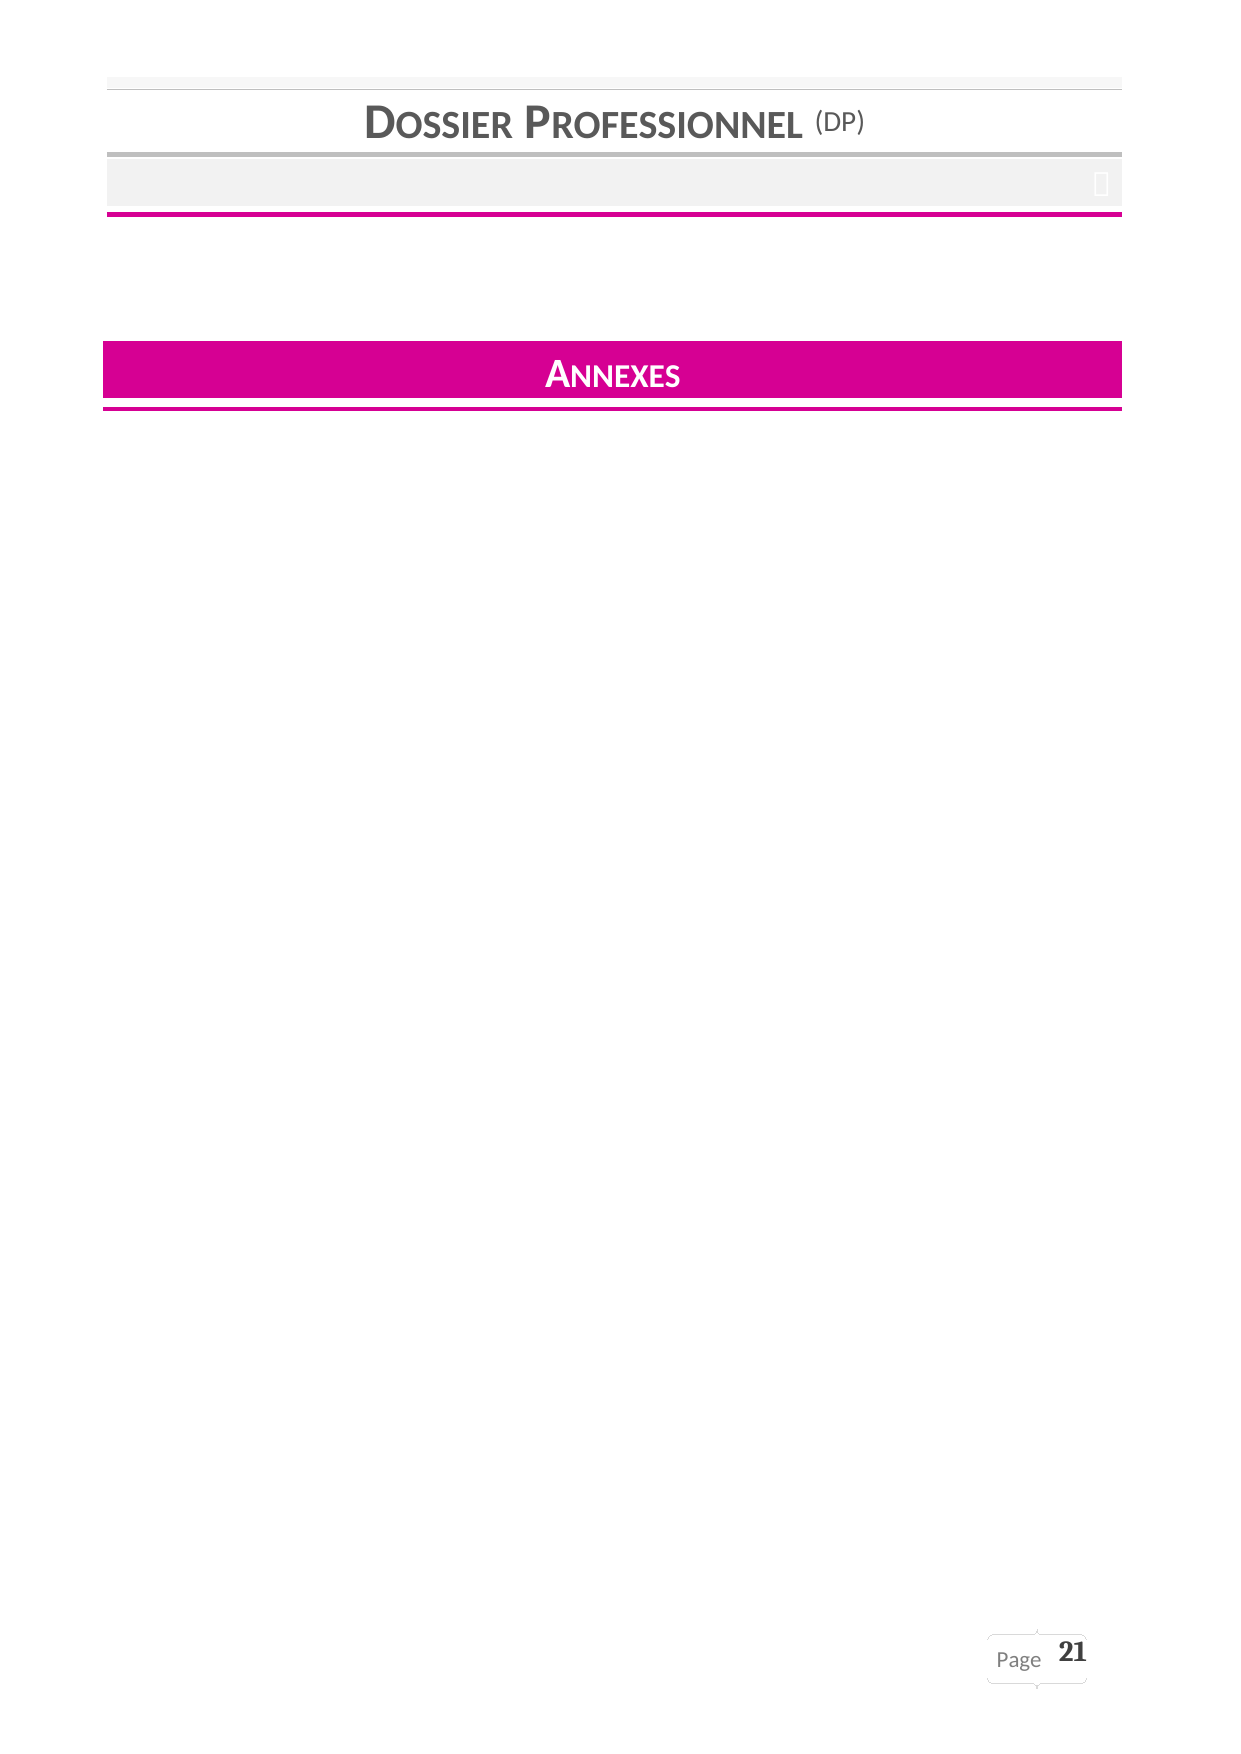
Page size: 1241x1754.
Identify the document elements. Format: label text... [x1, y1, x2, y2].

table_header Annexes [103, 341, 1122, 398]
table_cell [103, 489, 1122, 572]
table_cell [103, 411, 1122, 489]
table_cell [103, 398, 1122, 407]
